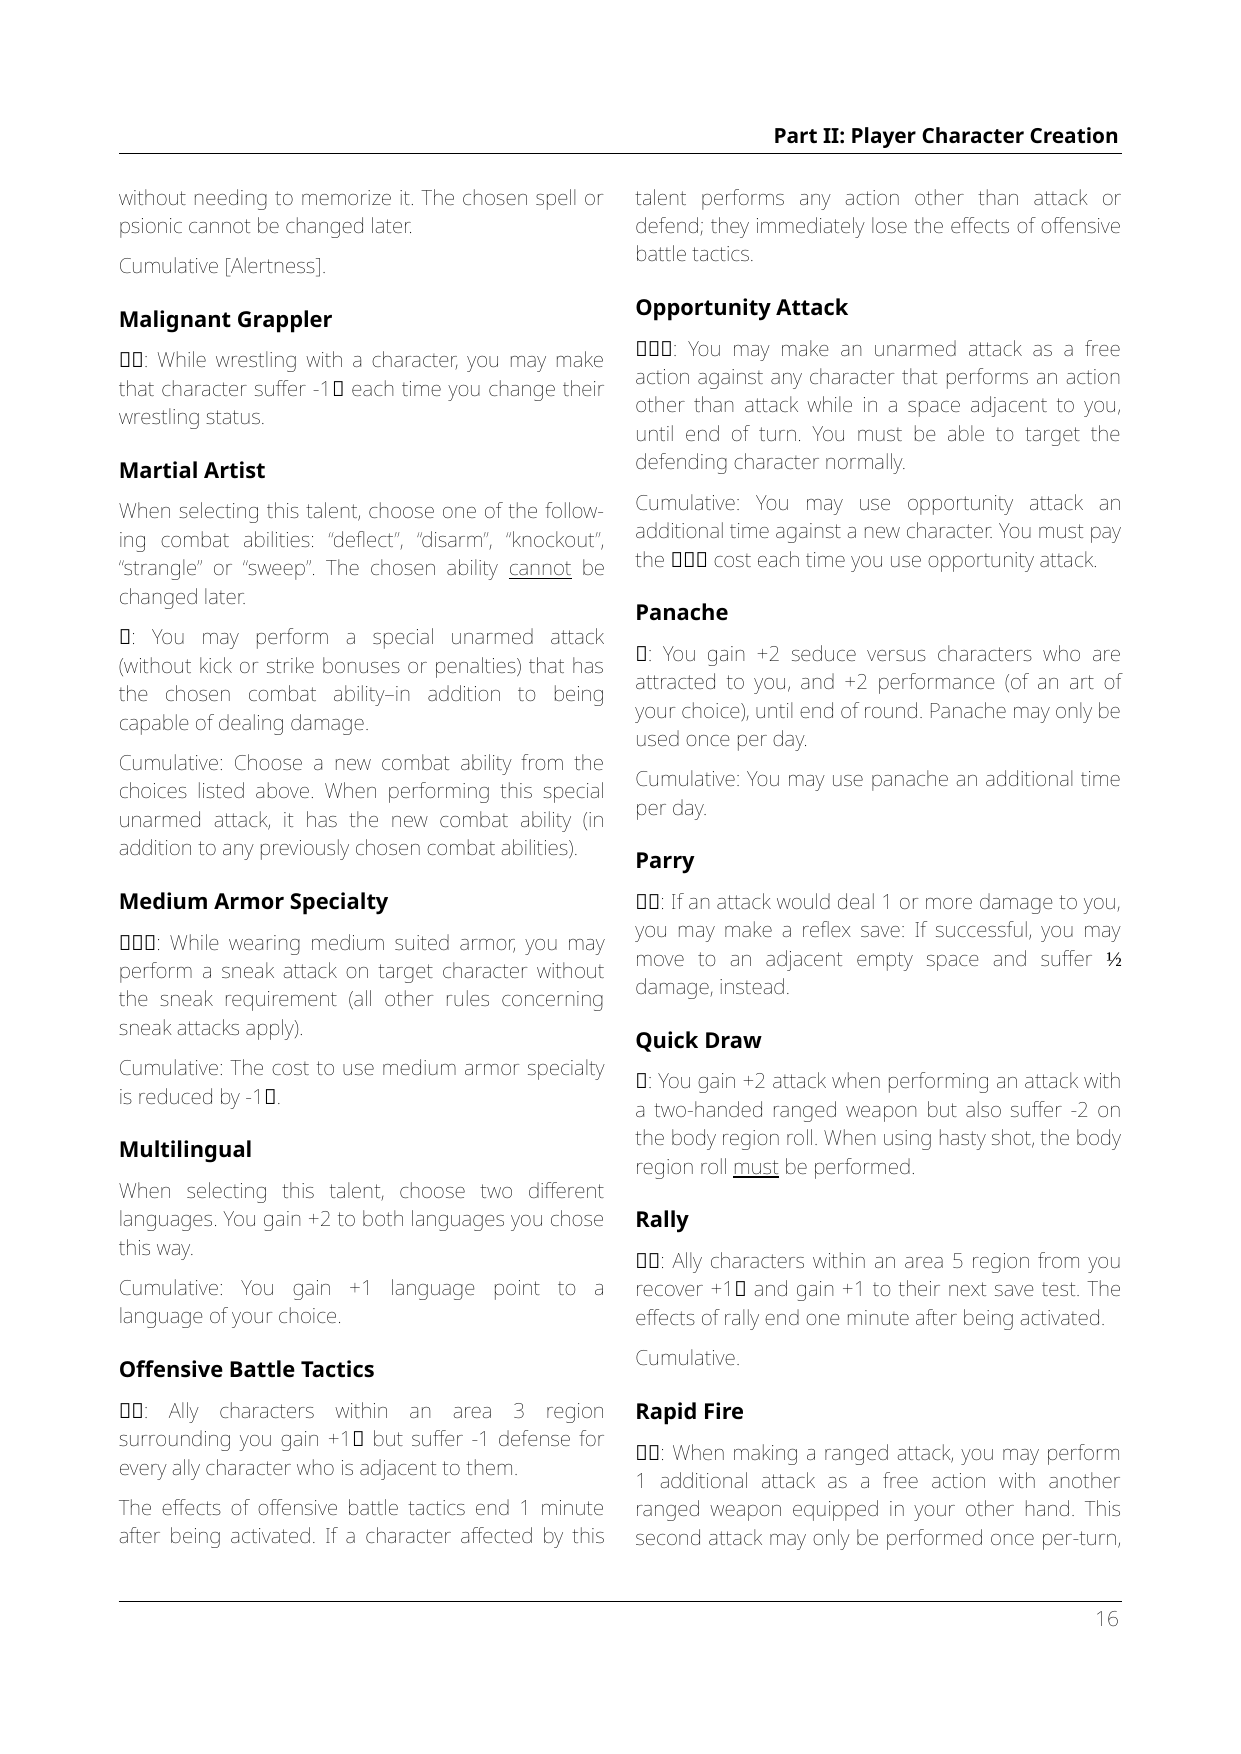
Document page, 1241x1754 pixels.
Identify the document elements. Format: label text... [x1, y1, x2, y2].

text Malignant Grappler [118, 304, 605, 334]
text Cumulative: The cost to use medium armor specialty is reduced by -1. [118, 1053, 605, 1110]
text Parry [635, 845, 1122, 875]
text : Ally characters within an area 3 region surrounding you gain +1 but suffer -1 defense for every ally character who is adjacent to them. [118, 1396, 605, 1481]
text : While wearing medium suited armor, you may perform a sneak attack on target character without the sneak requirement (all other rules concerning sneak attacks apply). [118, 928, 605, 1041]
text : When making a ranged attack, you may perform 1 additional attack as a free action with another ranged weapon equipped in your other hand. This second attack may only be performed once per-turn, [635, 1438, 1122, 1551]
text Cumulative. [635, 1343, 1122, 1372]
text : If an attack would deal 1 or more damage to you, you may make a reflex save: If successful, you may move to an adjacent empty space and suffer ½ damage, instead. [635, 887, 1122, 1001]
text Multilingual [118, 1134, 605, 1164]
text talent performs any action other than attack or defend; they immediately lose the effects of offensive battle tactics. [635, 183, 1122, 268]
text Rally [635, 1204, 1122, 1234]
text Medium Armor Specialty [118, 886, 605, 916]
text Rapid Fire [635, 1396, 1122, 1426]
text : You may make an unarmed attack as a free action against any character that performs an action other than attack while in a space adjacent to you, until end of turn. You must be able to target the defending character normally. [635, 334, 1122, 476]
text Quick Draw [635, 1025, 1122, 1055]
text Cumulative: Choose a new combat ability from the choices listed above. When performing this special unarmed attack, it has the new combat ability (in addition to any previously chosen combat abilities). [118, 748, 605, 862]
text When selecting this talent, choose one of the follow- ing combat abilities: “deflect”, “disarm”, “knockout”, “strangle” or “sweep”. The chosen ability cannot be changed later. [118, 497, 605, 610]
text The effects of offensive battle tactics end 1 minute after being activated. If a character affected by this [118, 1493, 605, 1550]
text Opportunity Attack [635, 292, 1122, 322]
text : You may perform a special unarmed attack (without kick or strike bonuses or penalties) that has the chosen combat ability–in addition to being capable of dealing damage. [118, 622, 605, 736]
text : Ally characters within an area 5 region from you recover +1 and gain +1 to their next save test. The effects of rally end one minute after being activated. [635, 1246, 1122, 1331]
text Cumulative: You gain +1 language point to a language of your choice. [118, 1273, 605, 1330]
text Cumulative: You may use panache an additional time per day. [635, 764, 1122, 821]
text Offensive Battle Tactics [118, 1354, 605, 1384]
text without needing to memorize it. The chosen spell or psionic cannot be changed later. [118, 183, 605, 239]
text Cumulative: You may use opportunity attack an additional time against a new character. You must pay the  cost each time you use opportunity attack. [635, 488, 1122, 573]
text When selecting this talent, choose two different languages. You gain +2 to both languages you chose this way. [118, 1176, 605, 1261]
text : You gain +2 seduce versus characters who are attracted to you, and +2 performance (of an art of your choice), until end of round. Panache may only be used once per day. [635, 639, 1122, 753]
text Martial Artist [118, 455, 605, 485]
text Cumulative [Alertness]. [118, 251, 605, 280]
text Panache [635, 597, 1122, 627]
text : You gain +2 attack when performing an attack with a two-handed ranged weapon but also suffer -2 on the body region roll. When using hasty shot, the body region roll must be performed. [635, 1067, 1122, 1180]
text : While wrestling with a character, you may make that character suffer -1 each time you change their wrestling status. [118, 346, 605, 431]
